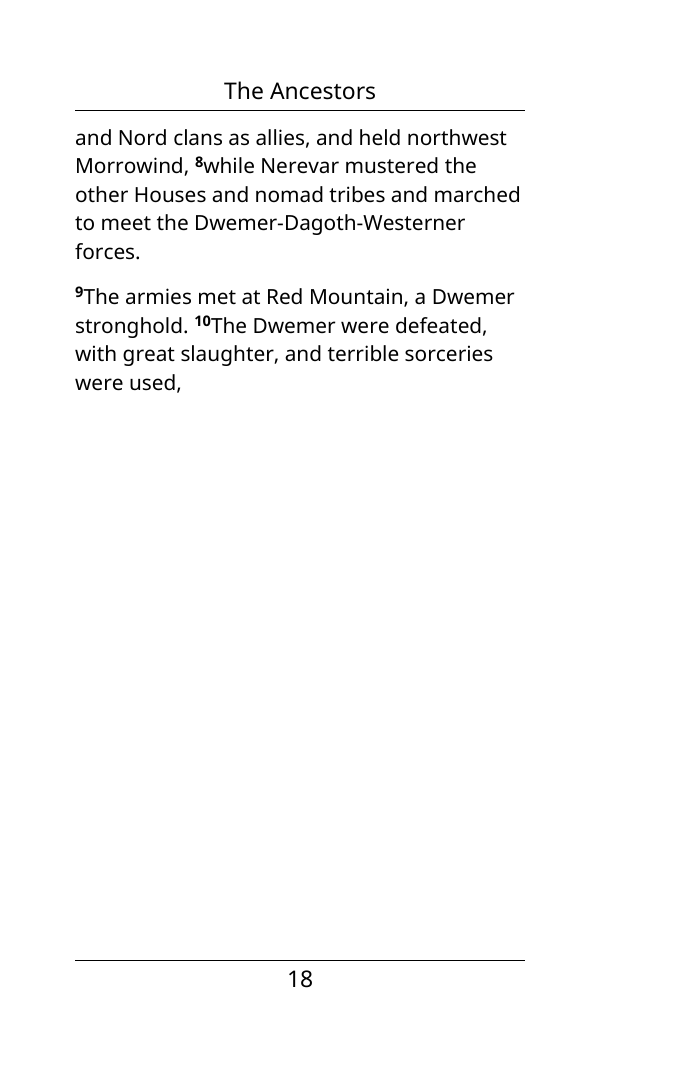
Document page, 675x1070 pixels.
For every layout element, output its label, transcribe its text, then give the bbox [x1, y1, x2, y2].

text and Nord clans as allies, and held northwest Morrowind, 8while Nerevar mustered the other Houses and nomad tribes and marched to meet the Dwemer-Dagoth-Westerner forces. [75, 123, 525, 265]
text 9The armies met at Red Mountain, a Dwemer stronghold. 10The Dwemer were defeated, with great slaughter, and terrible sorceries were used, [75, 282, 525, 396]
